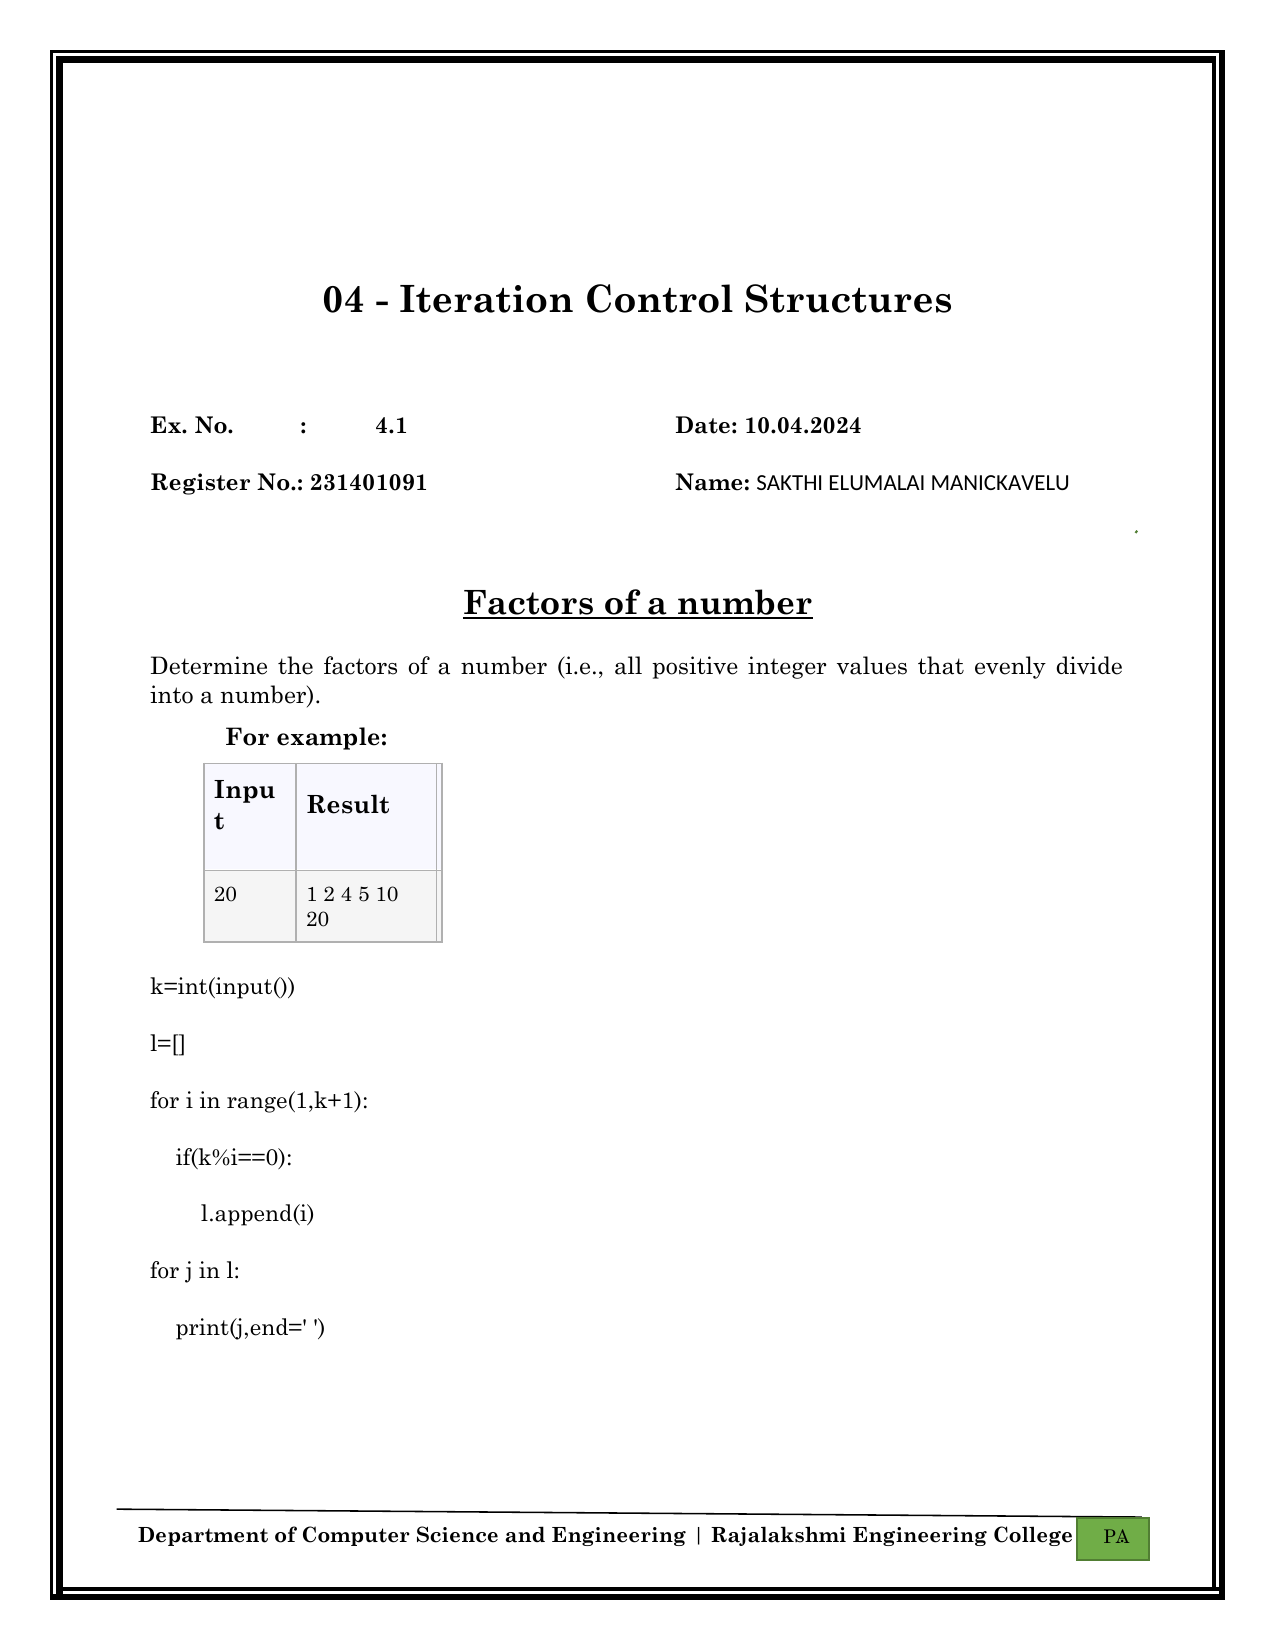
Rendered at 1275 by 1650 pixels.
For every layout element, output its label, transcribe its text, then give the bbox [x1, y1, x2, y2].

table_cell [437, 871, 441, 941]
table_header [437, 764, 441, 869]
text Ex. No. : 4.1 Date: 10.04.2024 [150, 411, 1125, 438]
text if(k%i==0): [150, 1142, 1125, 1170]
table_cell 1 2 4 5 10 20 [297, 871, 436, 941]
text for i in range(1,k+1): [150, 1086, 1125, 1113]
text For example: [225, 721, 1125, 750]
text for j in l: [150, 1256, 1125, 1283]
table_cell 20 [205, 871, 295, 941]
text l.append(i) [150, 1199, 1125, 1227]
text Register No.: 231401091 Name: SAKTHI ELUMALAI MANICKAVELU [150, 468, 1125, 496]
text Determine the factors of a number (i.e., all positive integer values that evenly divide into a number). [150, 651, 1125, 709]
text print(j,end=' ') [150, 1313, 1125, 1340]
table_header Input [205, 764, 295, 869]
table_header Result [297, 764, 436, 869]
text Factors of a number [150, 582, 1125, 622]
text l=[] [150, 1029, 1125, 1056]
subtitle 04 - Iteration Control Structures [150, 276, 1125, 321]
text k=int(input()) [150, 972, 1125, 999]
